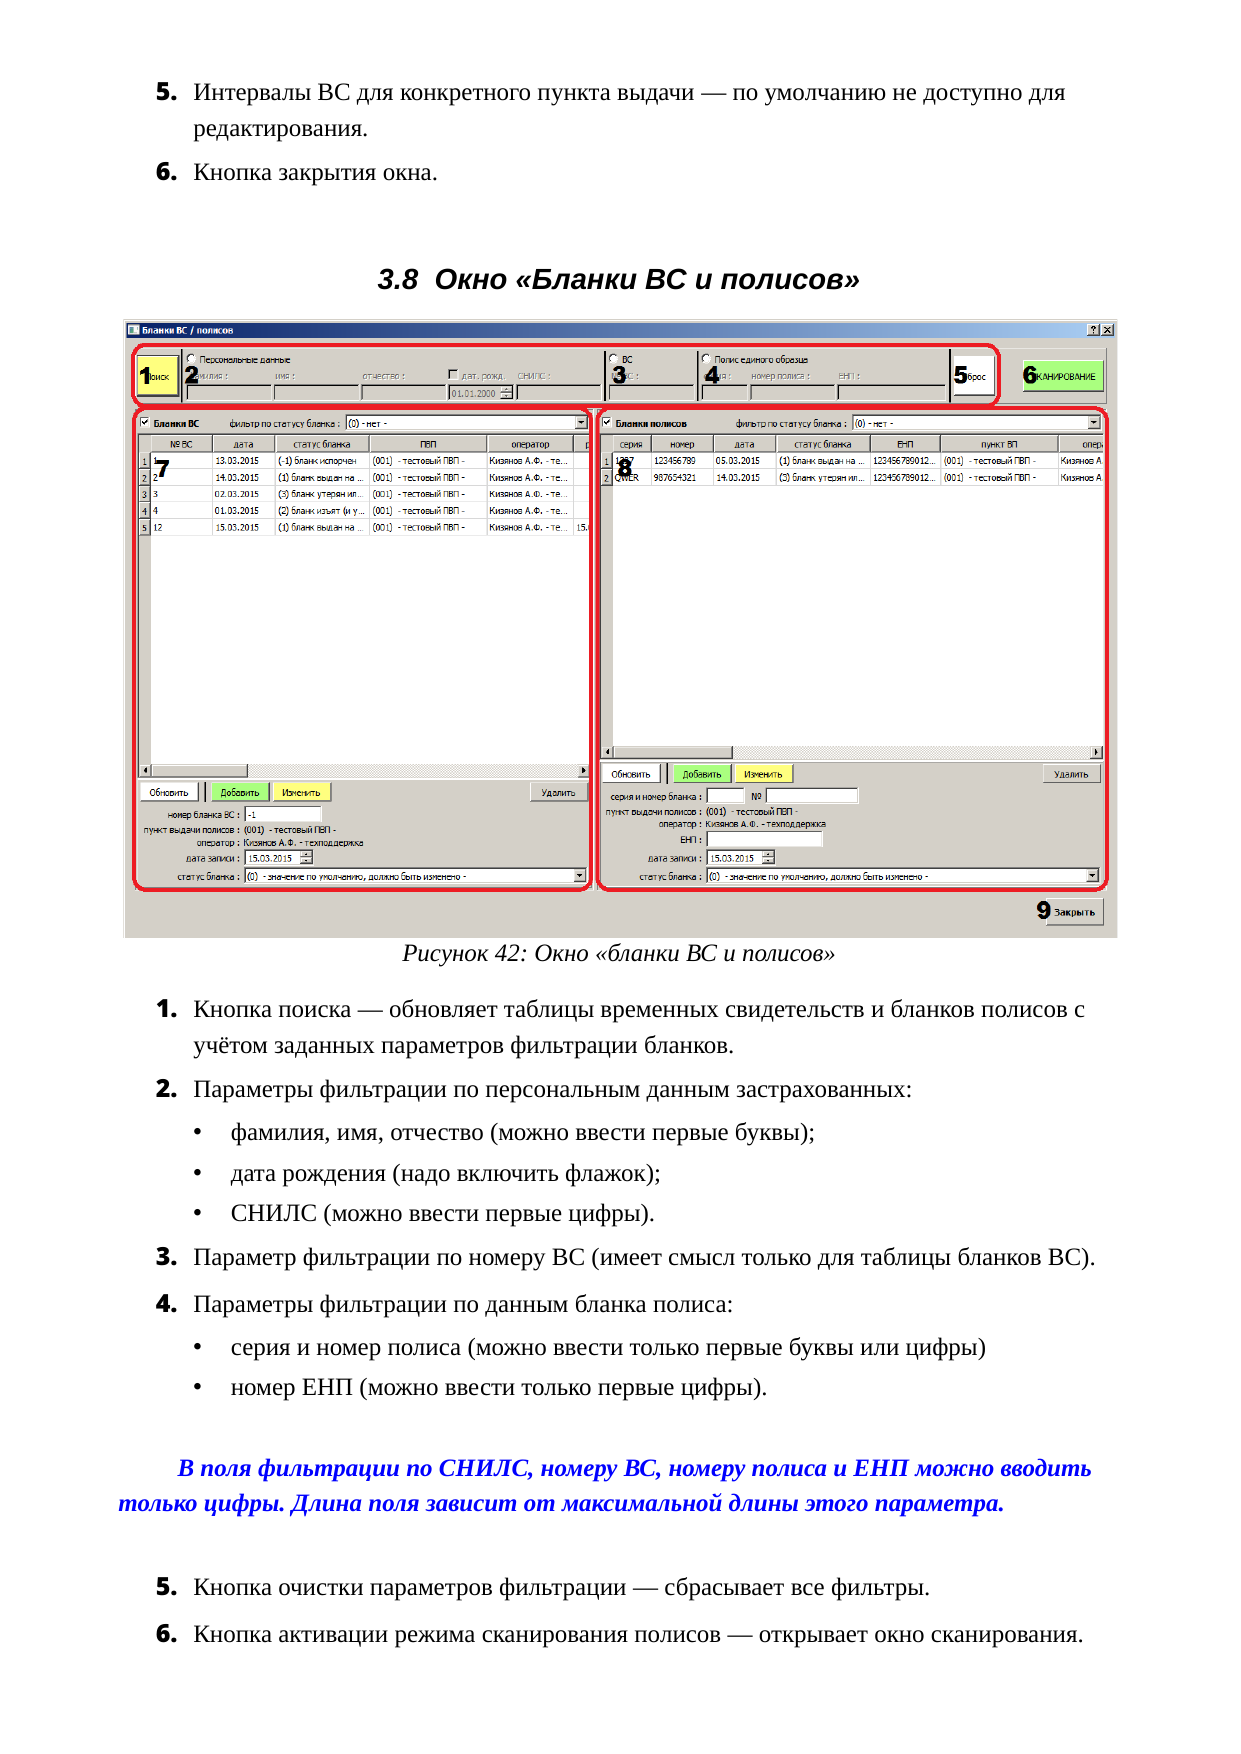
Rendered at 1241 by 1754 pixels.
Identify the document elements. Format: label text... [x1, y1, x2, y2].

list серия и номер полиса (можно ввести только первые буквы или цифры) [193, 1332, 1122, 1361]
list дата рождения (надо включить флажок); [193, 1158, 1122, 1186]
text Рисунок 42: Окно «бланки ВС и полисов» [118, 319, 1122, 967]
list Параметр фильтрации по номеру ВС (имеет смысл только для таблицы бланков ВС). [156, 1238, 1122, 1273]
text В поля фильтрации по СНИЛС, номеру ВС, номеру полиса и ЕНП можно вводить только цифры. Длина поля зависит от максимальной длины этого параметра. [118, 1453, 1122, 1517]
subtitle Окно «Бланки ВС и полисов» [118, 262, 1122, 295]
list Кнопка очистки параметров фильтрации — сбрасывает все фильтры. [156, 1569, 1122, 1603]
list Кнопка закрытия окна. [156, 154, 1122, 188]
list фамилия, имя, отчество (можно ввести первые буквы); [193, 1117, 1122, 1146]
list Параметры фильтрации по персональным данным застрахованных: [156, 1071, 1122, 1104]
list номер ЕНП (можно ввести только первые цифры). [193, 1372, 1122, 1401]
list Кнопка активации режима сканирования полисов — открывает окно сканирования. [156, 1615, 1122, 1649]
list Кнопка поиска — обновляет таблицы временных свидетельств и бланков полисов с учётом заданных параметров фильтрации бланков. [156, 990, 1122, 1059]
list Параметры фильтрации по данным бланка полиса: [156, 1285, 1122, 1319]
list Интервалы ВС для конкретного пункта выдачи — по умолчанию не доступно для редактирования. [156, 73, 1122, 142]
list СНИЛС (можно ввести первые цифры). [193, 1198, 1122, 1227]
